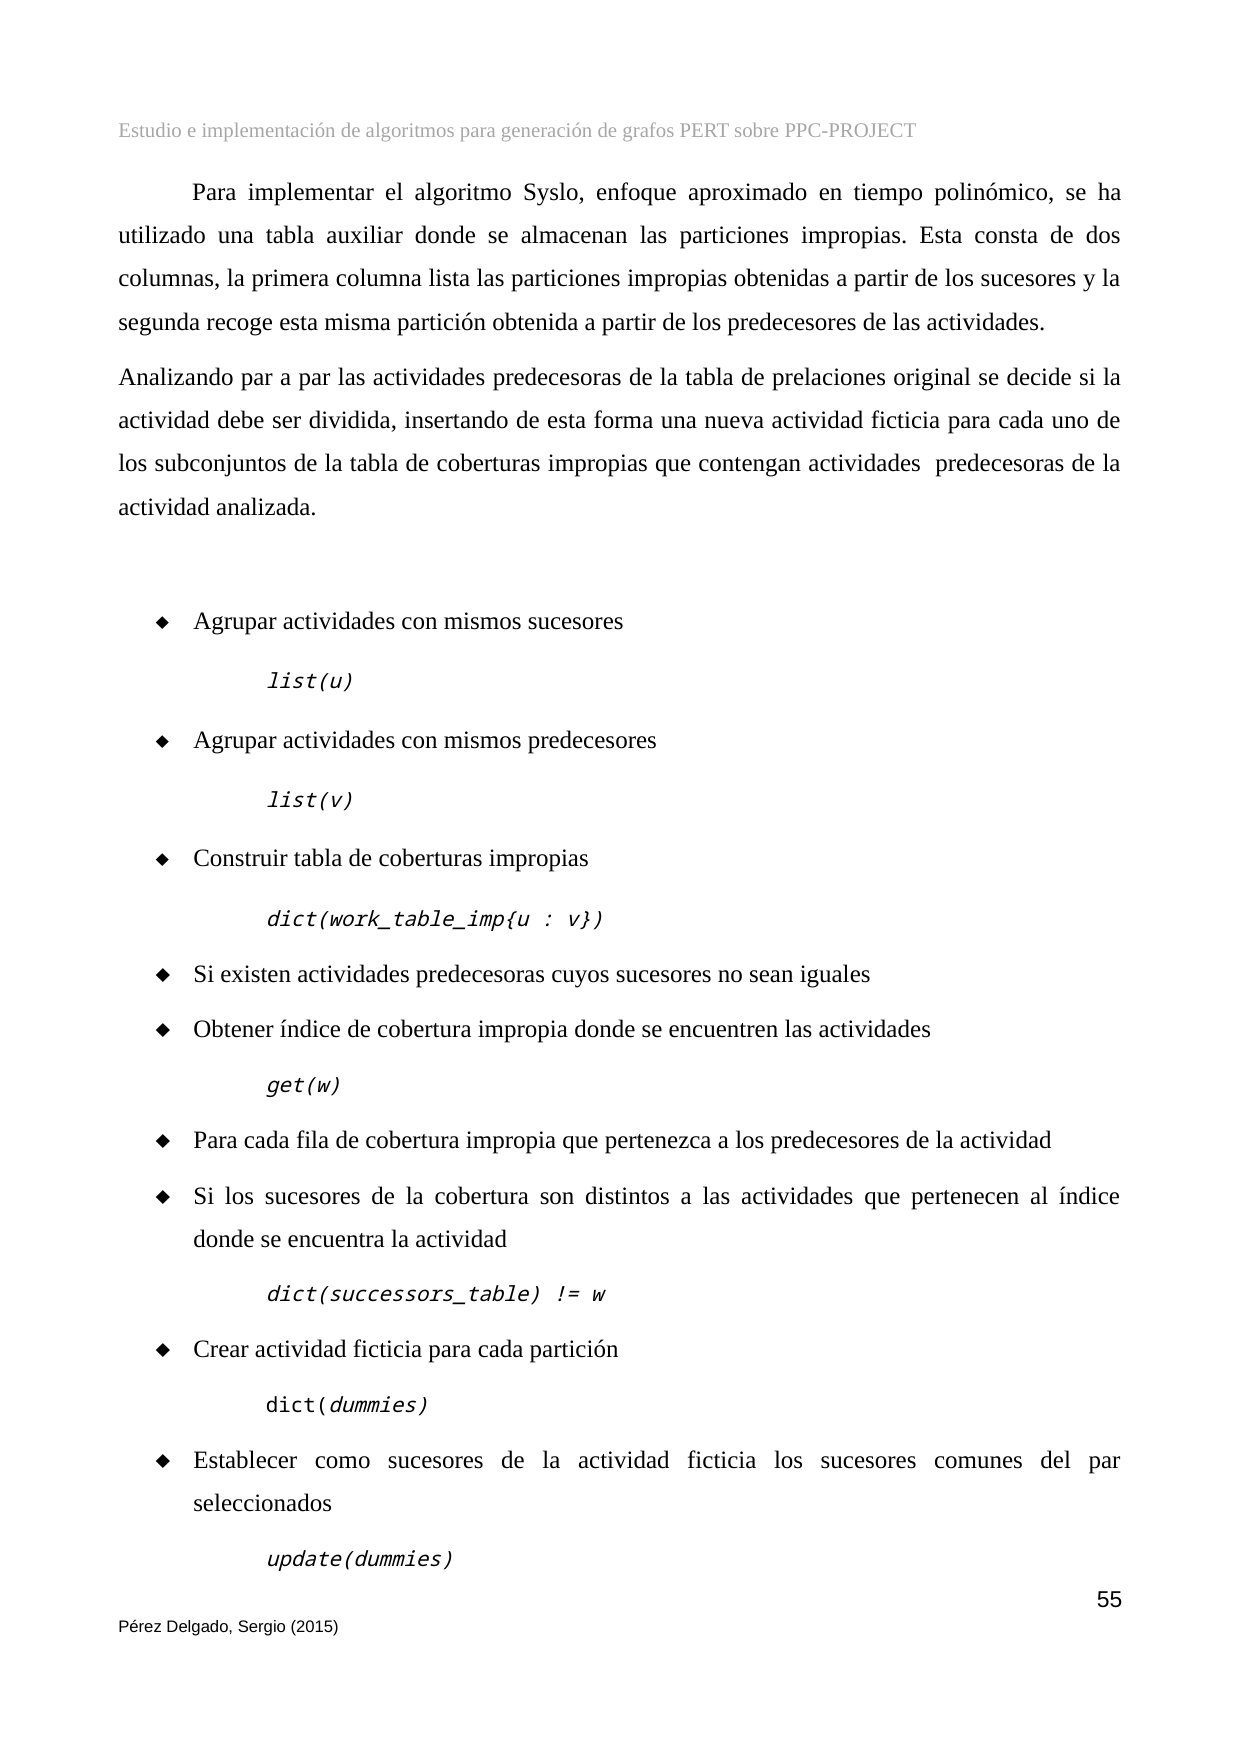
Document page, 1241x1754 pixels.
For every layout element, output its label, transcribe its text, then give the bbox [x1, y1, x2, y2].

text update(dummies) [266, 1544, 1122, 1572]
text list(v) [193, 785, 1122, 813]
list Construir tabla de coberturas impropias [156, 840, 1122, 874]
list Si existen actividades predecesoras cuyos sucesores no sean iguales [156, 959, 1122, 987]
text dict(work_table_imp{u : v}) [193, 904, 1122, 932]
list Para cada fila de cobertura impropia que pertenezca a los predecesores de la actividad [156, 1125, 1122, 1154]
text get(w) [266, 1070, 1122, 1098]
list Crear actividad ficticia para cada partición [156, 1334, 1122, 1363]
text Para implementar el algoritmo Syslo, enfoque aproximado en tiempo polinómico, se ha utilizado una tabla auxiliar donde se almacenan las particiones impropias. Esta consta de dos columnas, la primera columna lista las particiones impropias obtenidas a partir de los sucesores y la segunda recoge esta misma partición obtenida a partir de los predecesores de las actividades. [118, 177, 1122, 335]
list Si los sucesores de la cobertura son distintos a las actividades que pertenecen al índice donde se encuentra la actividad [156, 1181, 1122, 1253]
text dict(dummies) [266, 1390, 1122, 1419]
text Analizando par a par las actividades predecesoras de la tabla de prelaciones original se decide si la actividad debe ser dividida, insertando de esta forma una nueva actividad ficticia para cada uno de los subconjuntos de la tabla de coberturas impropias que contengan actividades predecesoras de la actividad analizada. [118, 362, 1122, 520]
list Agrupar actividades con mismos predecesores [156, 721, 1122, 756]
list Establecer como sucesores de la actividad ficticia los sucesores comunes del par seleccionados [156, 1445, 1122, 1517]
list Obtener índice de cobertura impropia donde se encuentren las actividades [156, 1014, 1122, 1043]
text dict(successors_table) != w [266, 1279, 1122, 1308]
text list(u) [193, 666, 1122, 695]
list Agrupar actividades con mismos sucesores [156, 603, 1122, 637]
